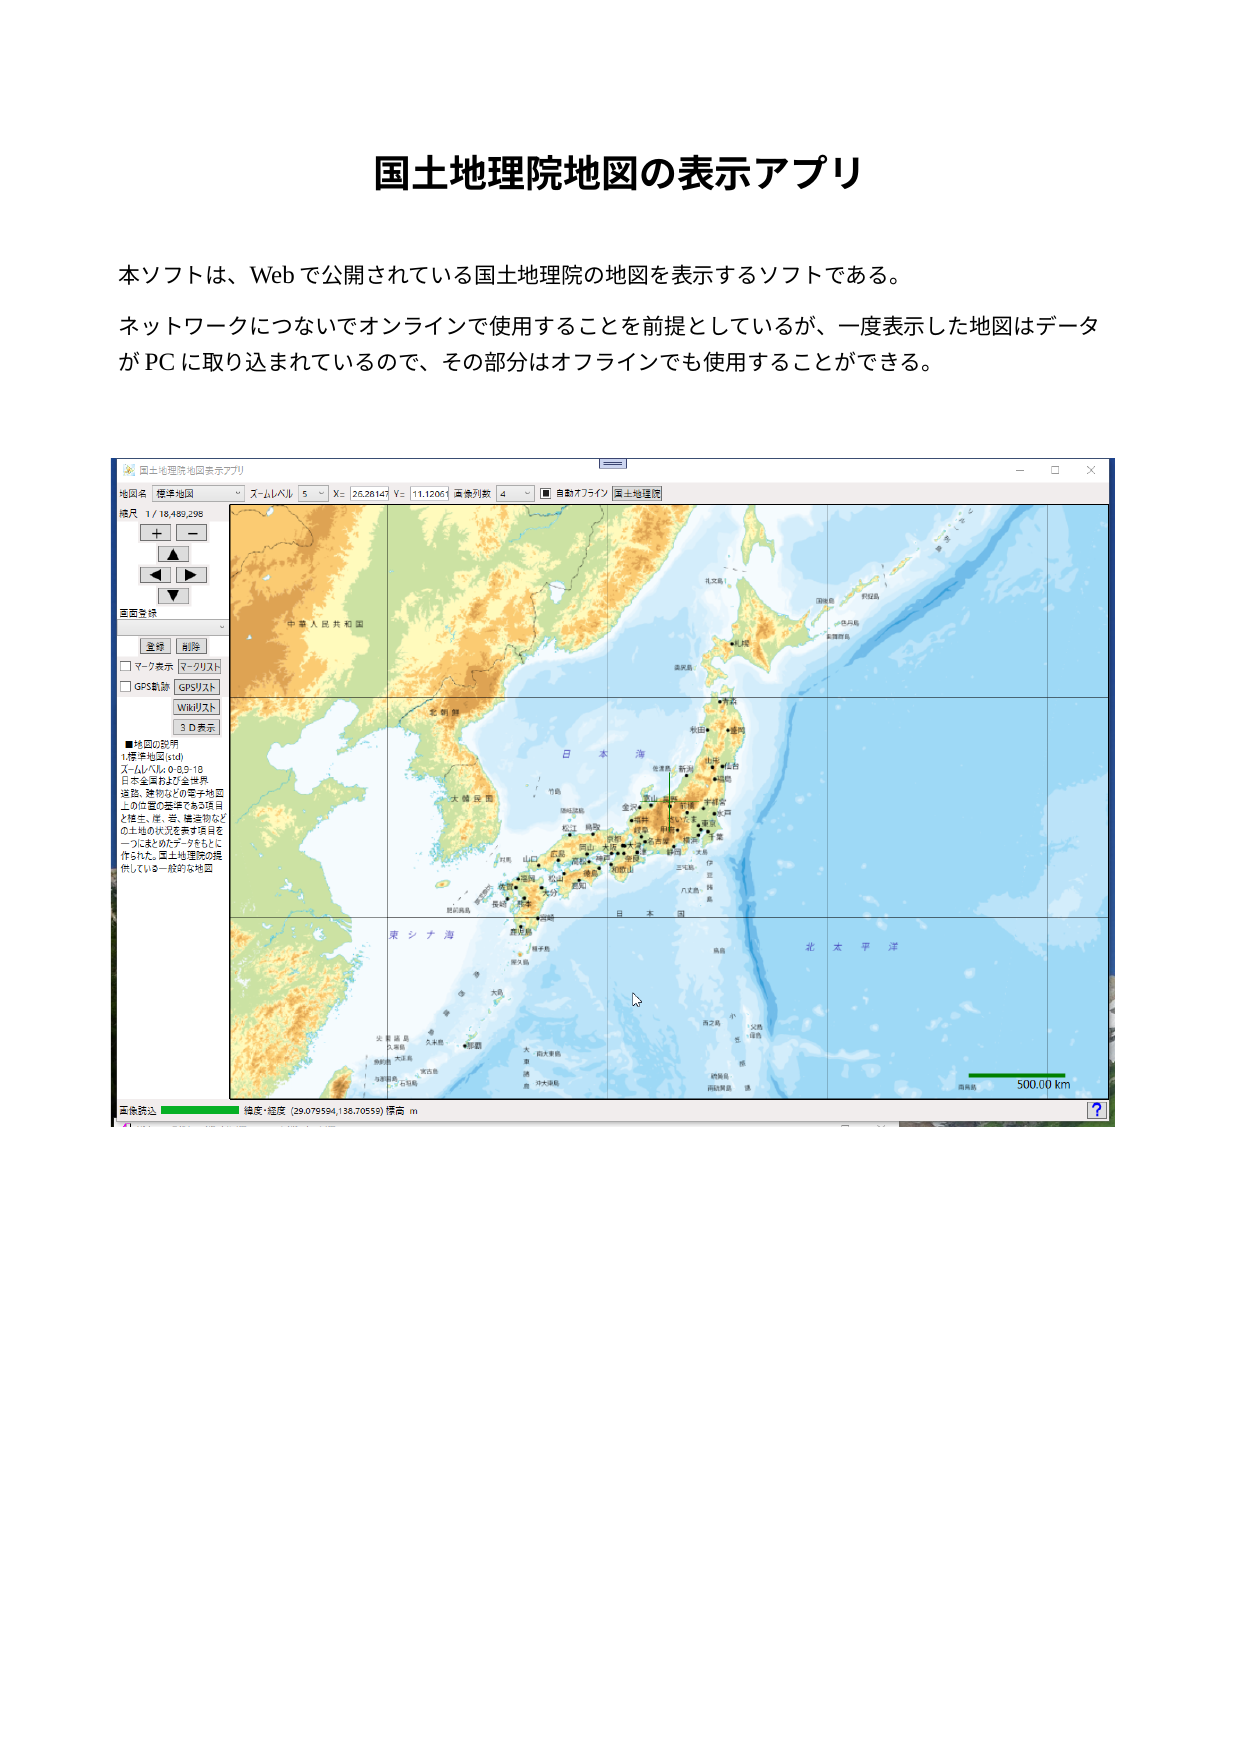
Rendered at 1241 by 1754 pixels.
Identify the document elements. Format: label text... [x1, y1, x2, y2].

text 本ソフトは、Webで公開されている国土地理院の地図を表示するソフトである。 [118, 258, 1122, 290]
subtitle 国土地理院地図の表示アプリ [118, 143, 1122, 198]
picture [110, 458, 1115, 1127]
text ネットワークにつないでオンラインで使用することを前提としているが、一度表示した地図はデータがPCに取り込まれているので、その部分はオフラインでも使用することができる。 [118, 309, 1122, 377]
